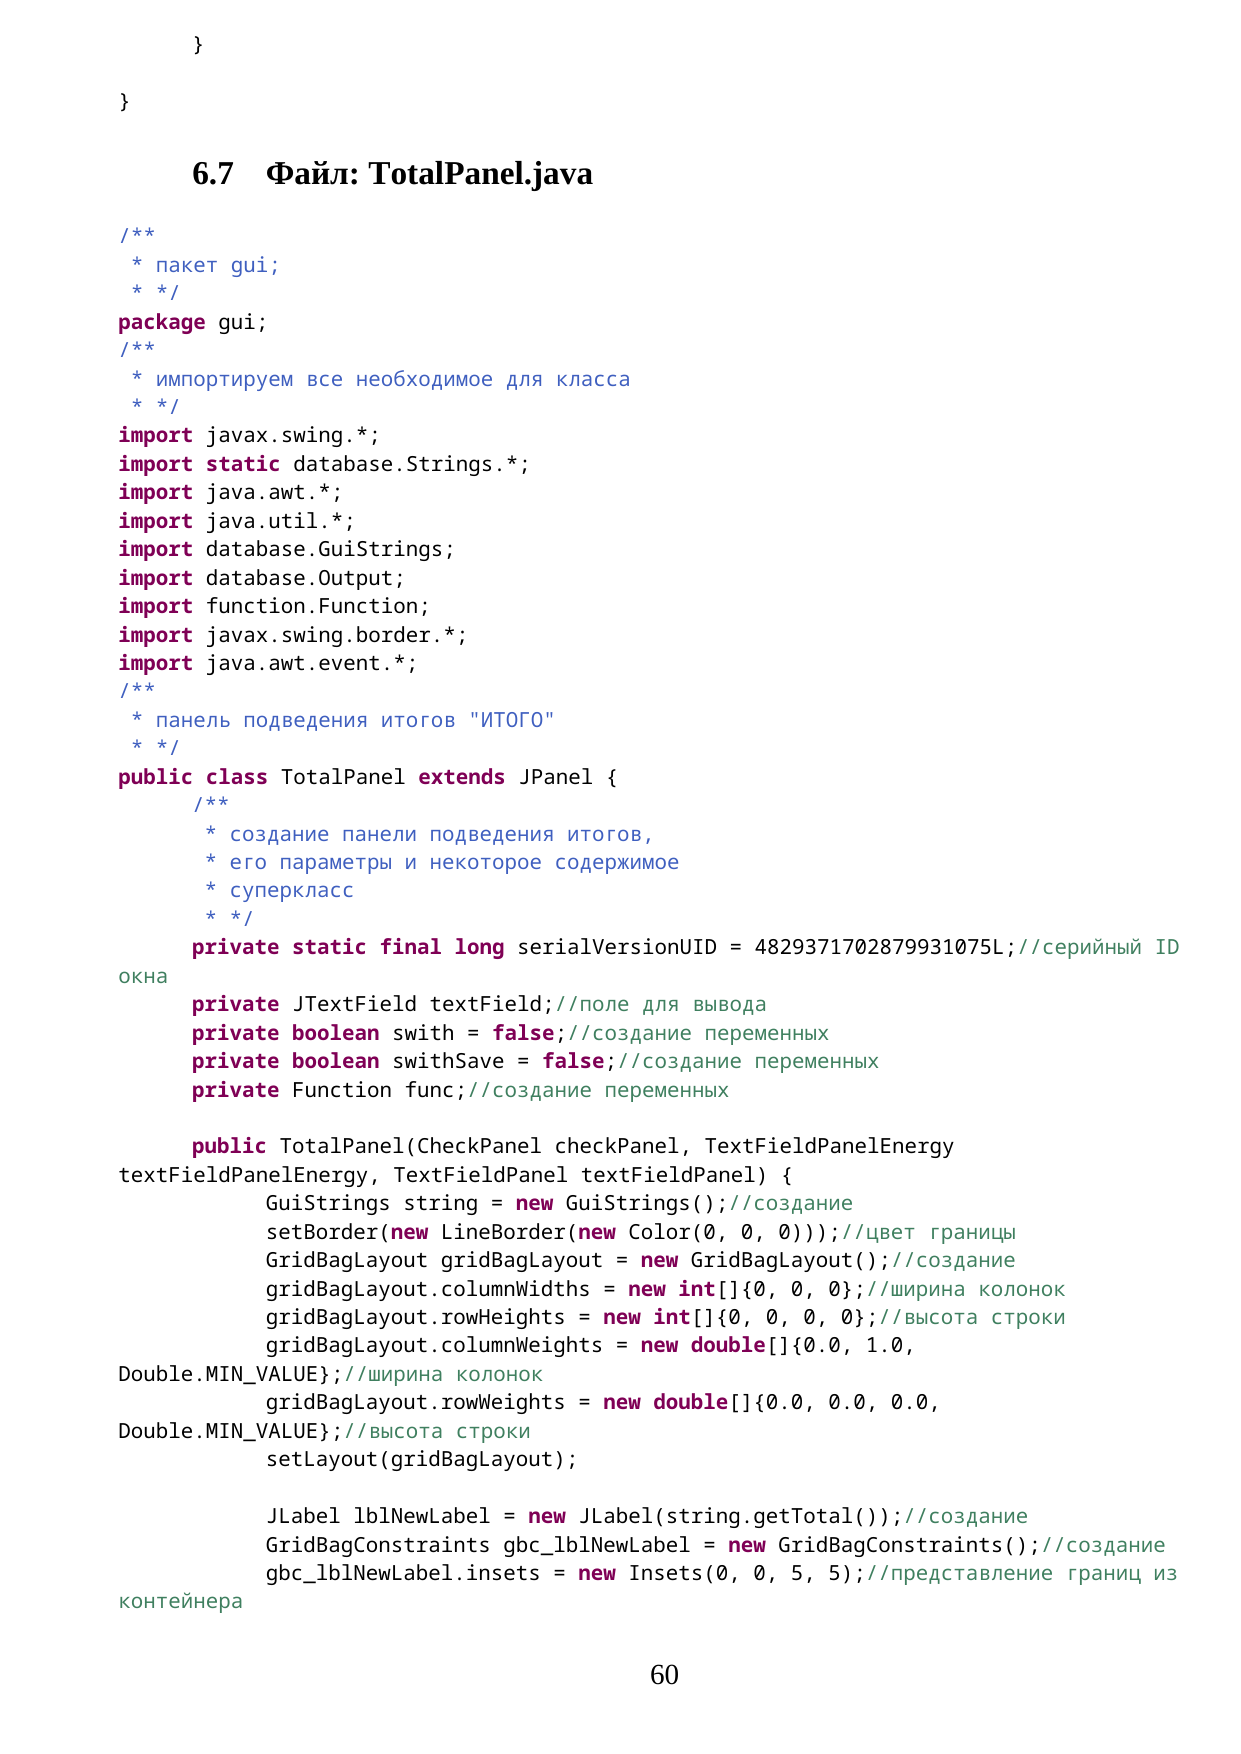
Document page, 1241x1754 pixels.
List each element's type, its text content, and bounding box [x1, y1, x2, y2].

text * его параметры и некоторое содержимое [118, 847, 1211, 876]
text * */ [118, 278, 1211, 307]
text gbc_lblNewLabel.insets = new Insets(0, 0, 5, 5);//представление границ из контейнера [118, 1558, 1211, 1615]
text gridBagLayout.columnWeights = new double[]{0.0, 1.0, Double.MIN_VALUE};//ширина колонок [118, 1331, 1211, 1387]
list Файл: TotalPanel.java [118, 154, 1211, 192]
text import javax.swing.*; [118, 421, 1211, 449]
text * импортируем все необходимое для класса [118, 364, 1211, 392]
text * пакет gui; [118, 250, 1211, 278]
text * создание панели подведения итогов, [118, 819, 1211, 847]
text gridBagLayout.rowWeights = new double[]{0.0, 0.0, 0.0, Double.MIN_VALUE};//высота строки [118, 1387, 1211, 1444]
text GridBagLayout gridBagLayout = new GridBagLayout();//создание [118, 1245, 1211, 1274]
text /** [118, 222, 1211, 250]
text /** [118, 790, 1211, 819]
text private static final long serialVersionUID = 4829371702879931075L;//серийный ID окна [118, 932, 1211, 989]
text setBorder(new LineBorder(new Color(0, 0, 0)));//цвет границы [118, 1217, 1211, 1245]
text import static database.Strings.*; [118, 449, 1211, 477]
text /** [118, 335, 1211, 364]
text * суперкласс [118, 876, 1211, 904]
text /** [118, 677, 1211, 705]
text JLabel lblNewLabel = new JLabel(string.getTotal());//создание [118, 1501, 1211, 1530]
text * панель подведения итогов "ИТОГО" [118, 705, 1211, 733]
text } [118, 86, 1211, 115]
text public class TotalPanel extends JPanel { [118, 762, 1211, 790]
text import java.util.*; [118, 506, 1211, 534]
text private boolean swith = false;//создание переменных [118, 1018, 1211, 1046]
text public TotalPanel(CheckPanel checkPanel, TextFieldPanelEnergy textFieldPanelEnergy, TextFieldPanel textFieldPanel) { [118, 1132, 1211, 1188]
text package gui; [118, 307, 1211, 335]
text setLayout(gridBagLayout); [118, 1444, 1211, 1473]
text import function.Function; [118, 591, 1211, 620]
text * */ [118, 733, 1211, 762]
text GuiStrings string = new GuiStrings();//создание [118, 1188, 1211, 1217]
text gridBagLayout.columnWidths = new int[]{0, 0, 0};//ширина колонок [118, 1274, 1211, 1302]
text private JTextField textField;//поле для вывода [118, 989, 1211, 1018]
text GridBagConstraints gbc_lblNewLabel = new GridBagConstraints();//создание [118, 1530, 1211, 1558]
text private boolean swithSave = false;//создание переменных [118, 1046, 1211, 1075]
text private Function func;//создание переменных [118, 1075, 1211, 1103]
text * */ [118, 392, 1211, 421]
text import database.GuiStrings; [118, 534, 1211, 563]
text * */ [118, 904, 1211, 932]
text import database.Output; [118, 563, 1211, 591]
text } [118, 29, 1211, 58]
text import java.awt.event.*; [118, 648, 1211, 677]
text import javax.swing.border.*; [118, 620, 1211, 648]
text import java.awt.*; [118, 477, 1211, 506]
text gridBagLayout.rowHeights = new int[]{0, 0, 0, 0};//высота строки [118, 1302, 1211, 1331]
